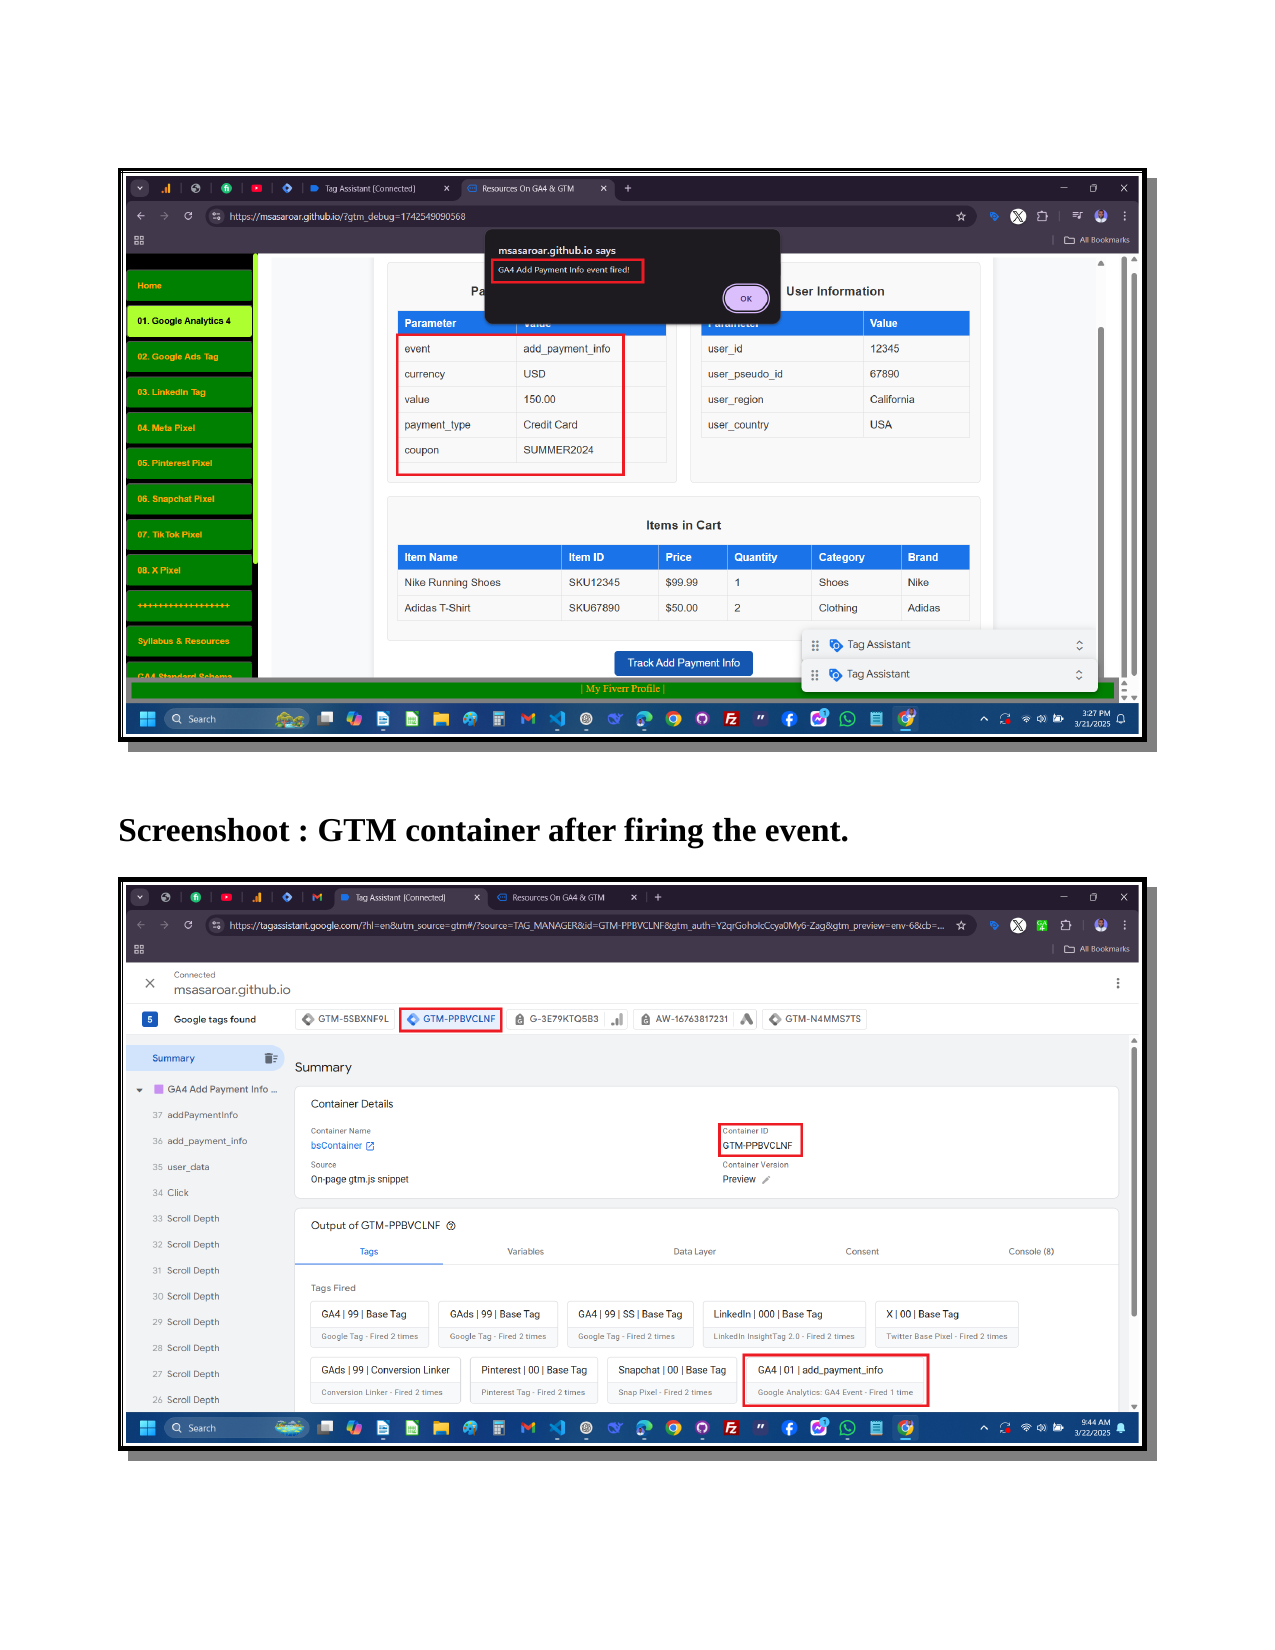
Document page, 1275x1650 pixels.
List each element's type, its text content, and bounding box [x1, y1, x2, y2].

text Screenshoot : GTM container after firing the event. [118, 810, 1157, 848]
picture [126, 176, 1139, 734]
picture [126, 885, 1139, 1443]
